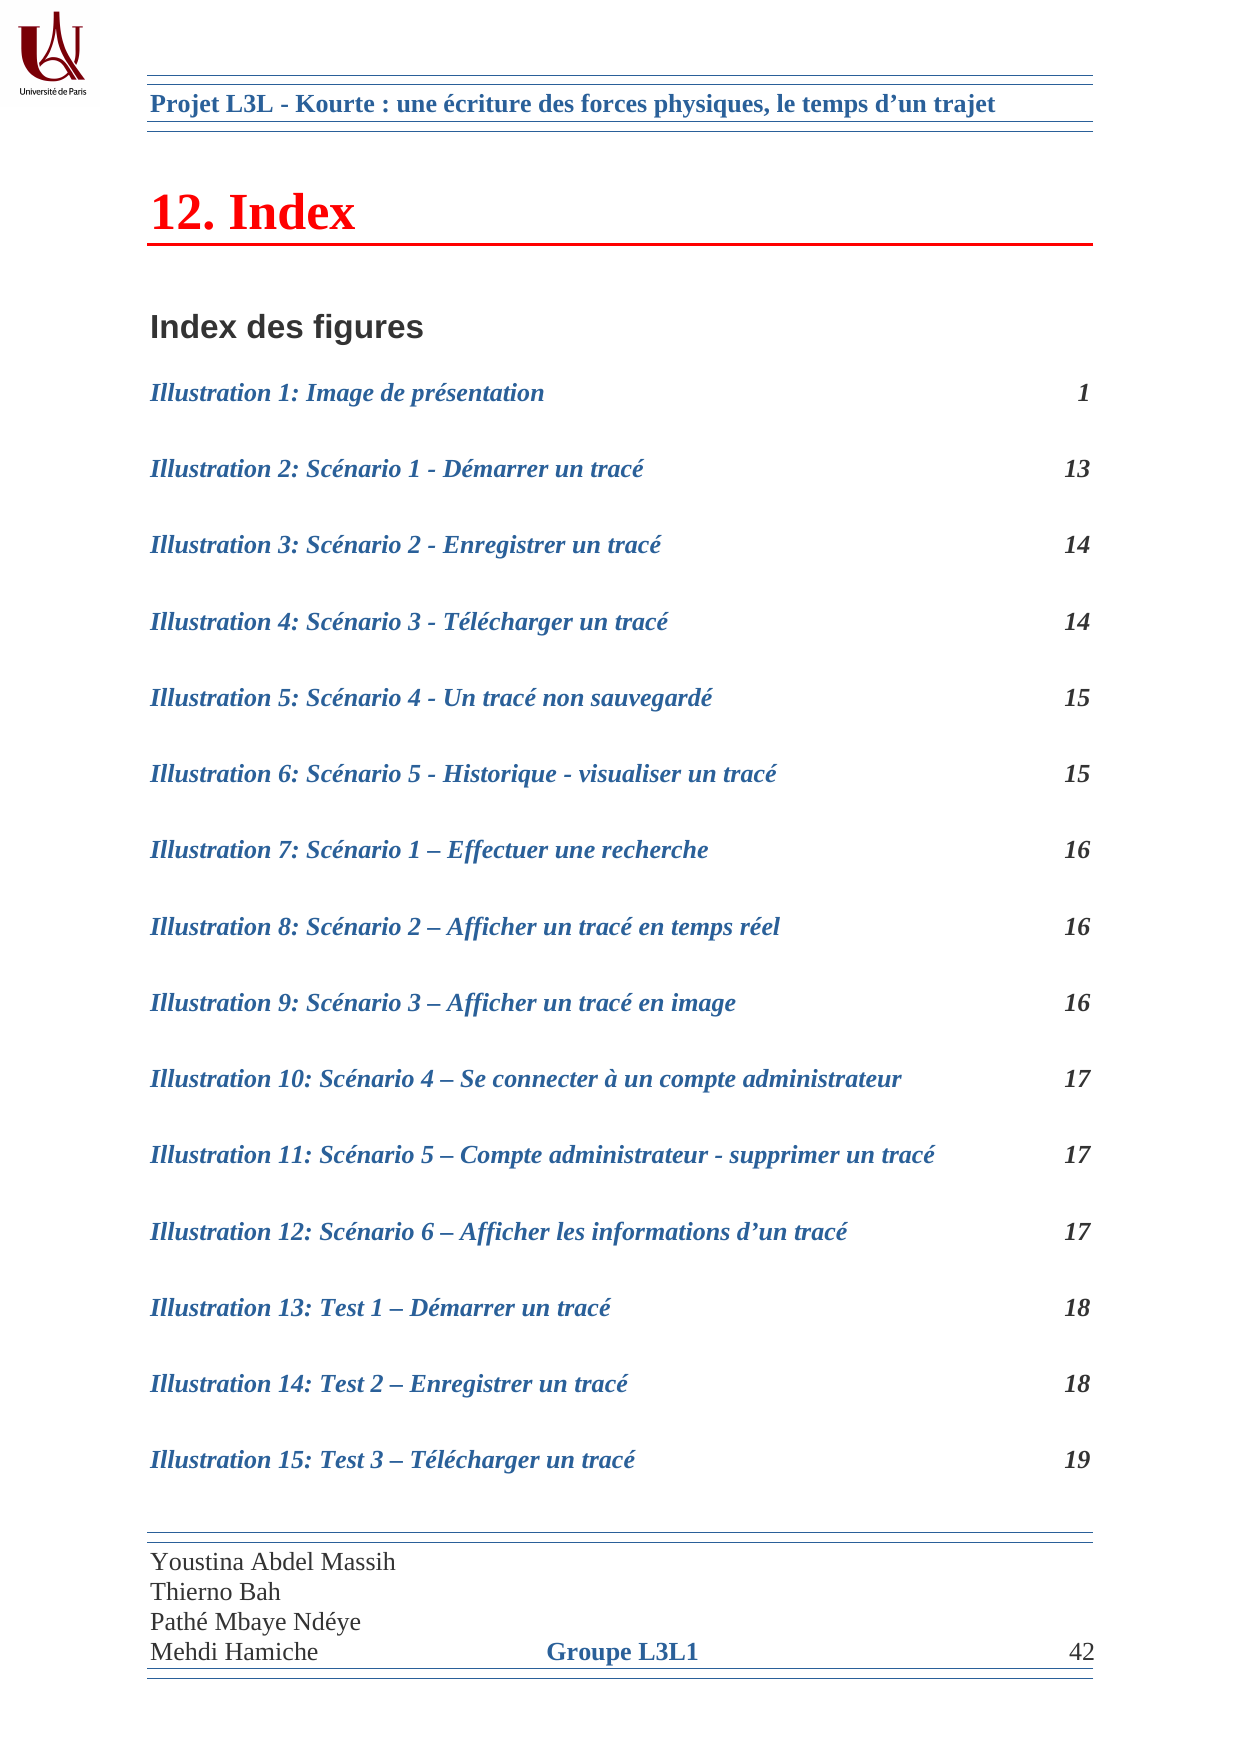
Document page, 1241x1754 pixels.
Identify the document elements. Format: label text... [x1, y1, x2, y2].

text Illustration 14: Test 2 – Enregistrer un tracé 18 [150, 1368, 1090, 1398]
text Illustration 7: Scénario 1 – Effectuer une recherche 16 [150, 834, 1090, 864]
text Illustration 9: Scénario 3 – Afficher un tracé en image 16 [150, 987, 1090, 1017]
text Illustration 2: Scénario 1 - Démarrer un tracé 13 [150, 453, 1090, 483]
subtitle 12. Index [147, 178, 1093, 243]
text Illustration 6: Scénario 5 - Historique - visualiser un tracé 15 [150, 758, 1090, 788]
text Illustration 12: Scénario 6 – Afficher les informations d’un tracé 17 [150, 1216, 1090, 1246]
text Illustration 15: Test 3 – Télécharger un tracé 19 [150, 1444, 1090, 1474]
text Illustration 11: Scénario 5 – Compte administrateur - supprimer un tracé 17 [150, 1139, 1090, 1169]
text Illustration 10: Scénario 4 – Se connecter à un compte administrateur 17 [150, 1063, 1090, 1093]
text Illustration 4: Scénario 3 - Télécharger un tracé 14 [150, 606, 1090, 636]
subtitle Index des figures [150, 307, 1090, 345]
text Illustration 3: Scénario 2 - Enregistrer un tracé 14 [150, 529, 1090, 559]
picture [0, 0, 101, 107]
text Illustration 8: Scénario 2 – Afficher un tracé en temps réel 16 [150, 911, 1090, 941]
text Illustration 13: Test 1 – Démarrer un tracé 18 [150, 1292, 1090, 1322]
text Illustration 1: Image de présentation 1 [150, 377, 1090, 407]
text Illustration 5: Scénario 4 - Un tracé non sauvegardé 15 [150, 682, 1090, 712]
